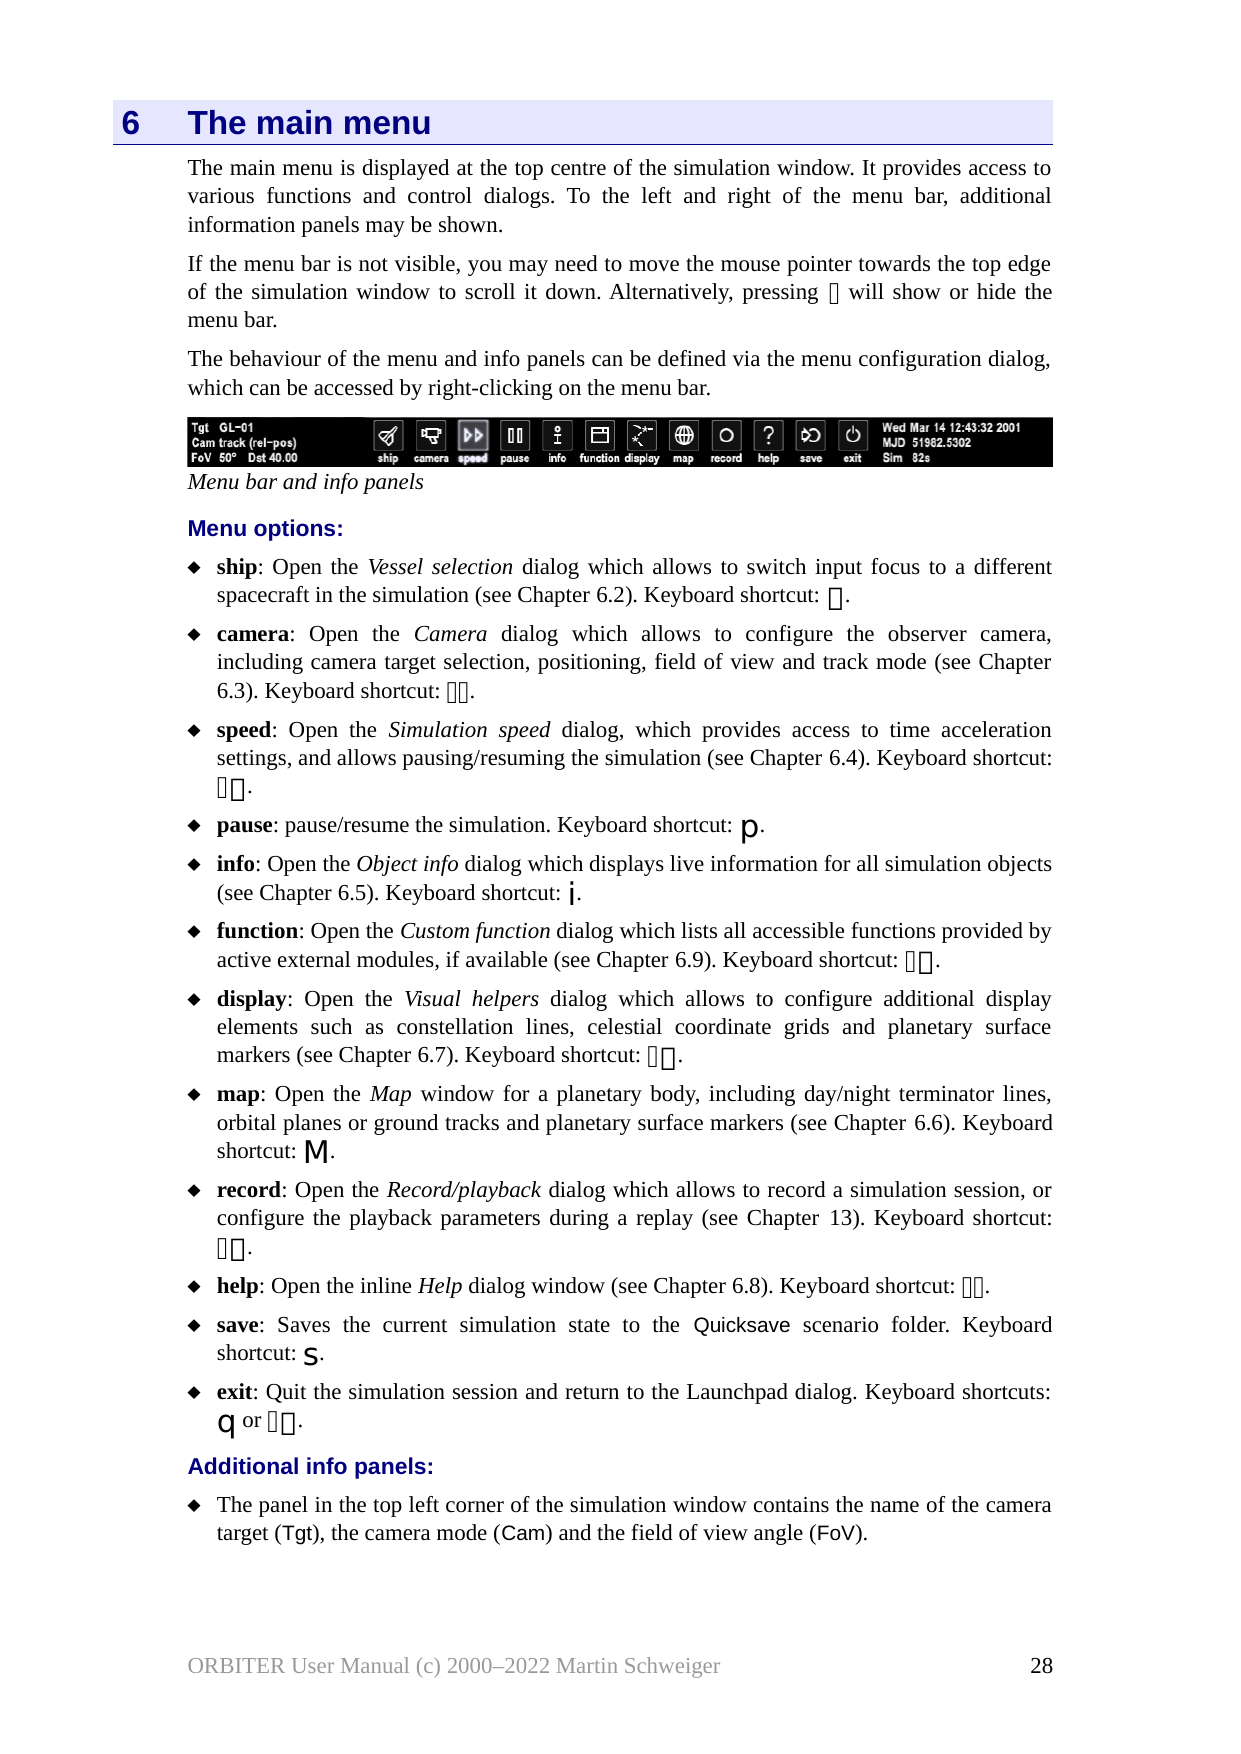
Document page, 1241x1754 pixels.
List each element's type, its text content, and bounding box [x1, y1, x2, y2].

text The main menu is displayed at the top centre of the simulation window. It provides access to various functions and control dialogs. To the left and right of the menu bar, additional information panels may be shown. [187, 153, 1053, 238]
text The behaviour of the menu and info panels can be defined via the menu configuration dialog, which can be accessed by right-clicking on the menu bar. [187, 344, 1053, 401]
list function: Open the Custom function dialog which lists all accessible functions provided by active external modules, if available (see Chapter 6.8). Keyboard shortcut: . [187, 916, 1053, 973]
list info: Open the Object info dialog which displays live information for all simulation objects (see Chapter 6.4). Keyboard shortcut: i. [187, 849, 1053, 906]
list record: Open the Record/playback dialog which allows to record a simulation session, or configure the playback parameters during a replay (see Chapter 13). Keyboard shortcut: . [187, 1175, 1053, 1260]
list map: Open the Map window for a planetary body, including day/night terminator lines, orbital planes or ground tracks and planetary surface markers (see Chapter 6.5). Keyboard shortcut: M. [187, 1079, 1053, 1164]
list help: Open the inline Help dialog window (see Chapter 6.7). Keyboard shortcut: . [187, 1270, 1053, 1299]
list camera: Open the Camera dialog which allows to configure the observer camera, including camera target selection, positioning, field of view and track mode (see Chapter 6.2). Keyboard shortcut: . [187, 619, 1053, 704]
text [187, 411, 1053, 417]
list The panel in the top left corner of the simulation window contains the name of the camera target (Tgt), the camera mode (Cam) and the field of view angle (FoV). [187, 1490, 1053, 1546]
text Menu bar and info panels [187, 467, 1053, 495]
list pause: pause/resume the simulation. Keyboard shortcut: p. [187, 810, 1053, 838]
subtitle Menu options: [187, 514, 1053, 541]
subtitle Additional info panels: [187, 1453, 1053, 1479]
list exit: Quit the simulation session and return to the Launchpad dialog. Keyboard shortcuts: q or . [187, 1377, 1053, 1433]
picture [187, 417, 1053, 467]
text If the menu bar is not visible, you may need to move the mouse pointer towards the top edge of the simulation window to scroll it down. Alternatively, pressing  will show or hide the menu bar. [187, 248, 1053, 333]
list display: Open the Visual helpers dialog which allows to configure additional display elements such as constellation lines, celestial coordinate grids and planetary surface markers (see Chapter 6.6). Keyboard shortcut: . [187, 983, 1053, 1068]
list ship: Open the Vessel selection dialog which allows to switch input focus to a different spacecraft in the simulation (see Chapter 6.1). Keyboard shortcut: . [187, 551, 1053, 608]
list save: Saves the current simulation state to the Quicksave scenario folder. Keyboard shortcut: s. [187, 1309, 1053, 1366]
list speed: Open the Simulation speed dialog, which provides access to time acceleration settings, and allows pausing/resuming the simulation (see Chapter 6.3). Keyboard shortcut: . [187, 714, 1053, 799]
subtitle The main menu [113, 100, 1053, 144]
